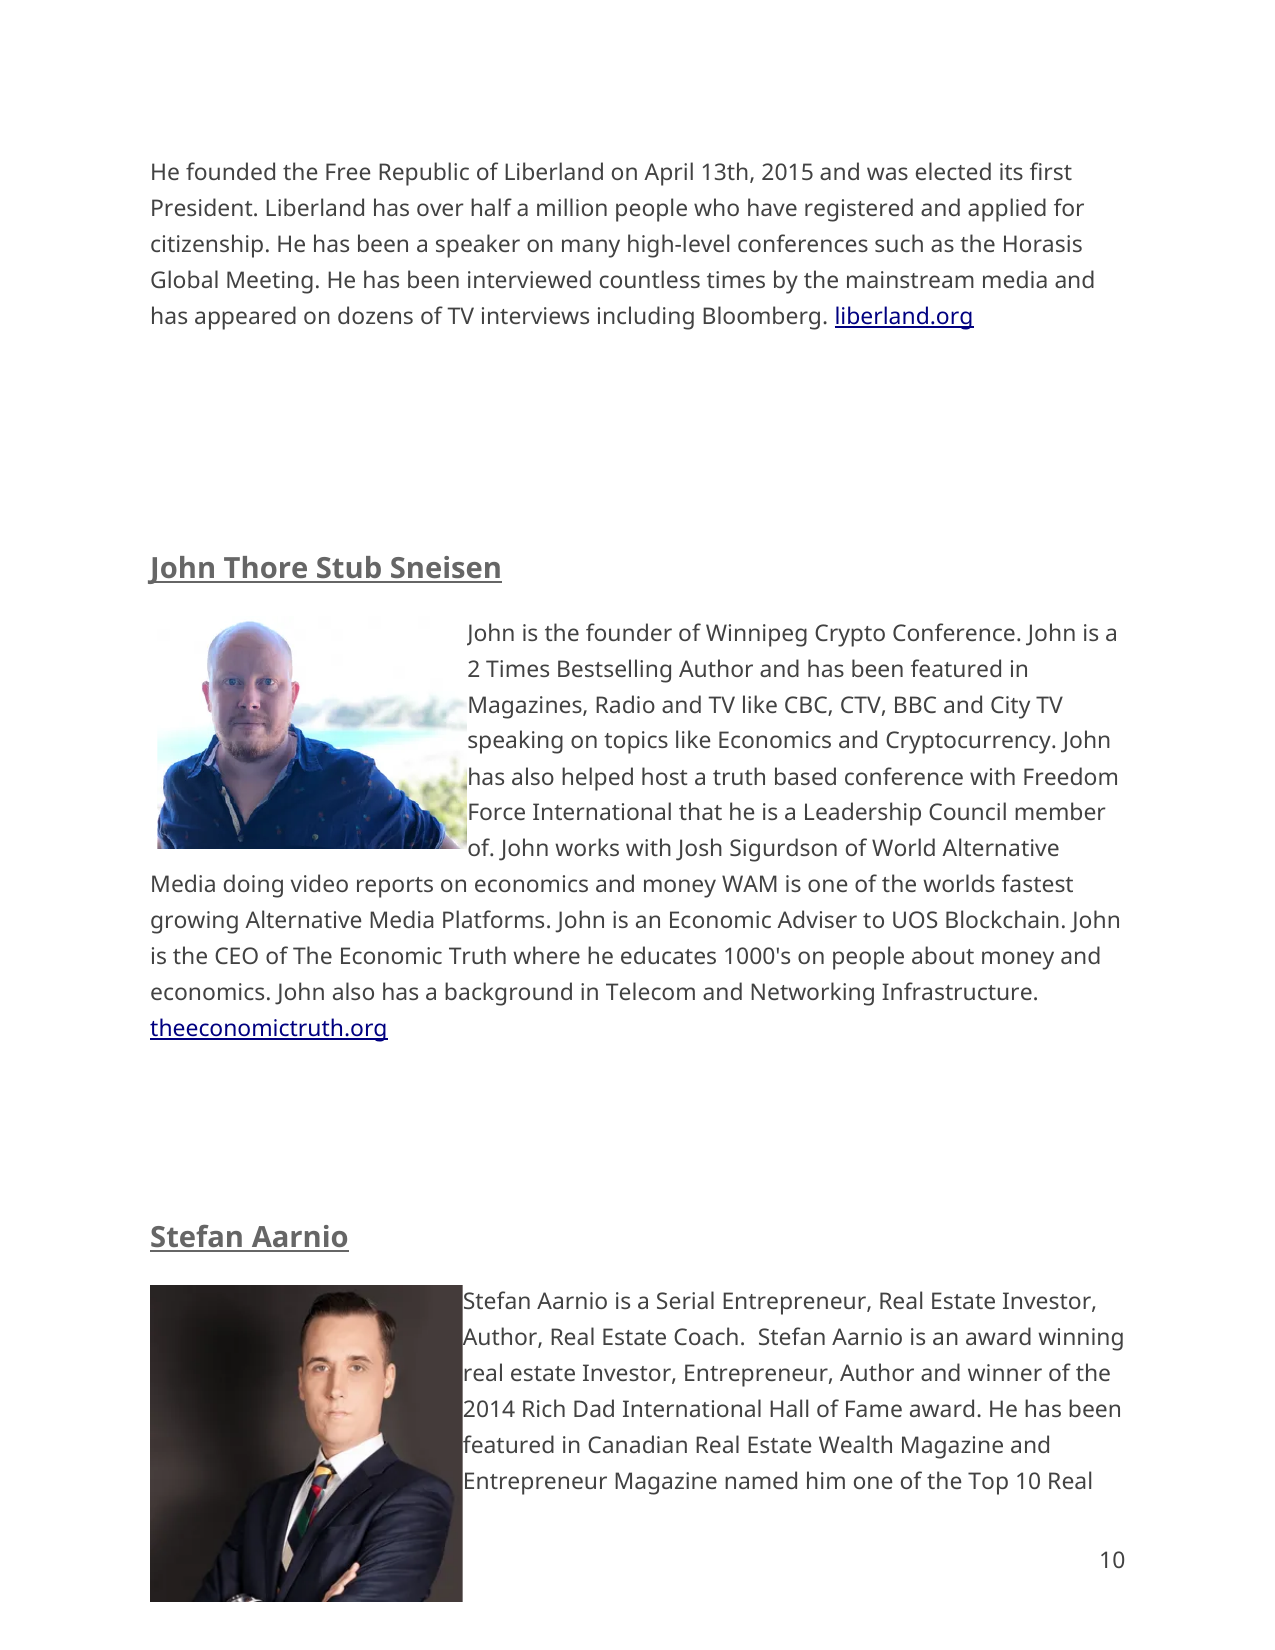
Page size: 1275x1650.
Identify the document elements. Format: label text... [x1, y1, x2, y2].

text John is the founder of Winnipeg Crypto Conference. John is a 2 Times Bestselling Author and has been featured in Magazines, Radio and TV like CBC, CTV, BBC and City TV speaking on topics like Economics and Cryptocurrency. John has also helped host a truth based conference with Freedom Force International that he is a Leadership Council member of. John works with Josh Sigurdson of World Alternative Media doing video reports on economics and money WAM is one of the worlds fastest growing Alternative Media Platforms. John is an Economic Adviser to UOS Blockchain. John is the CEO of The Economic Truth where he educates 1000's on people about money and economics. John also has a background in Telecom and Networking Infrastructure. theeconomictruth.org [150, 617, 1125, 1043]
subtitle Stefan Aarnio [150, 1216, 1125, 1256]
text He founded the Free Republic of Liberland on April 13th, 2015 and was elected its first President. Liberland has over half a million people who have registered and applied for citizenship. He has been a speaker on many high-level conferences such as the Horasis Global Meeting. He has been interviewed countless times by the mainstream media and has appeared on dozens of TV interviews including Bloomberg. liberland.org [150, 156, 1125, 331]
picture [150, 1285, 463, 1602]
picture [157, 616, 467, 849]
subtitle John Thore Stub Sneisen [150, 547, 1125, 587]
text Stefan Aarnio is a Serial Entrepreneur, Real Estate Investor, Author, Real Estate Coach. Stefan Aarnio is an award winning real estate Investor, Entrepreneur, Author and winner of the 2014 Rich Dad International Hall of Fame award. He has been featured in Canadian Real Estate Wealth Magazine and Entrepreneur Magazine named him one of the Top 10 Real [463, 1285, 1125, 1496]
